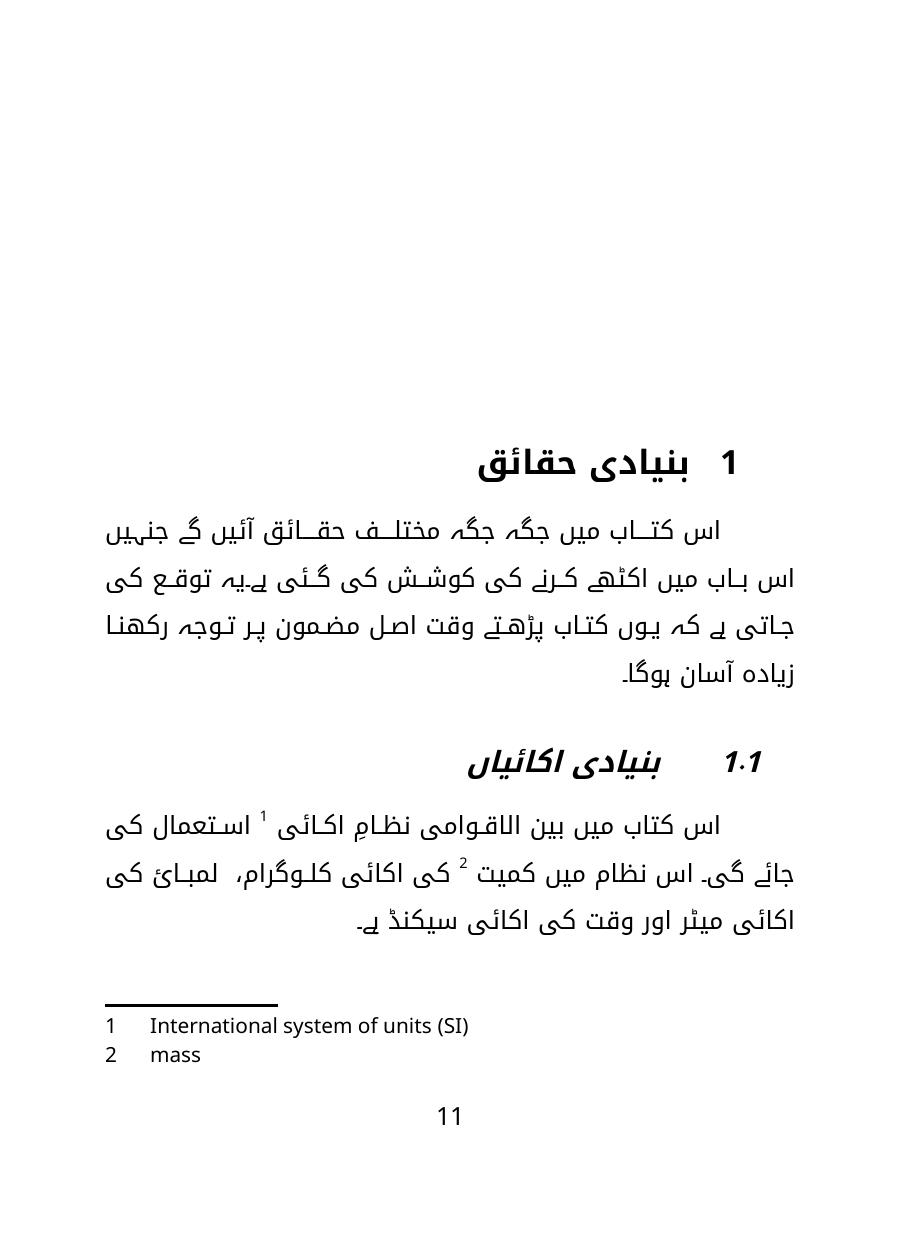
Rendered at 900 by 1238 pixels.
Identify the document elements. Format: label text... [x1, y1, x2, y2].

text اس کتاب میں جگہ جگہ مختلف حقائق آئیں گے جنہیں اس باب میں اکٹھے کرنے کی کوشش کی گئی ہے۔یہ توقع کی جاتی ہے کہ یوں کتاب پڑھتے وقت اصل مضمون پر توجہ رکھنا زیادہ آسان ہوگا۔ [105, 508, 795, 697]
text اس کتاب میں بین الاقوامی نظامِ اکائی استعمال کی جائے گی۔ اس نظام میں کمیت کی اکائی کلوگرام، لمبائ کی اکائی میٹر اور وقت کی اکائی سیکنڈ ہے۔ [105, 803, 795, 945]
subtitle بنیادی حقائق [105, 432, 720, 495]
text mass [105, 1040, 795, 1068]
subtitle بنیادی اکائیاں [105, 735, 720, 790]
text International system of units (SI) [105, 1012, 795, 1040]
